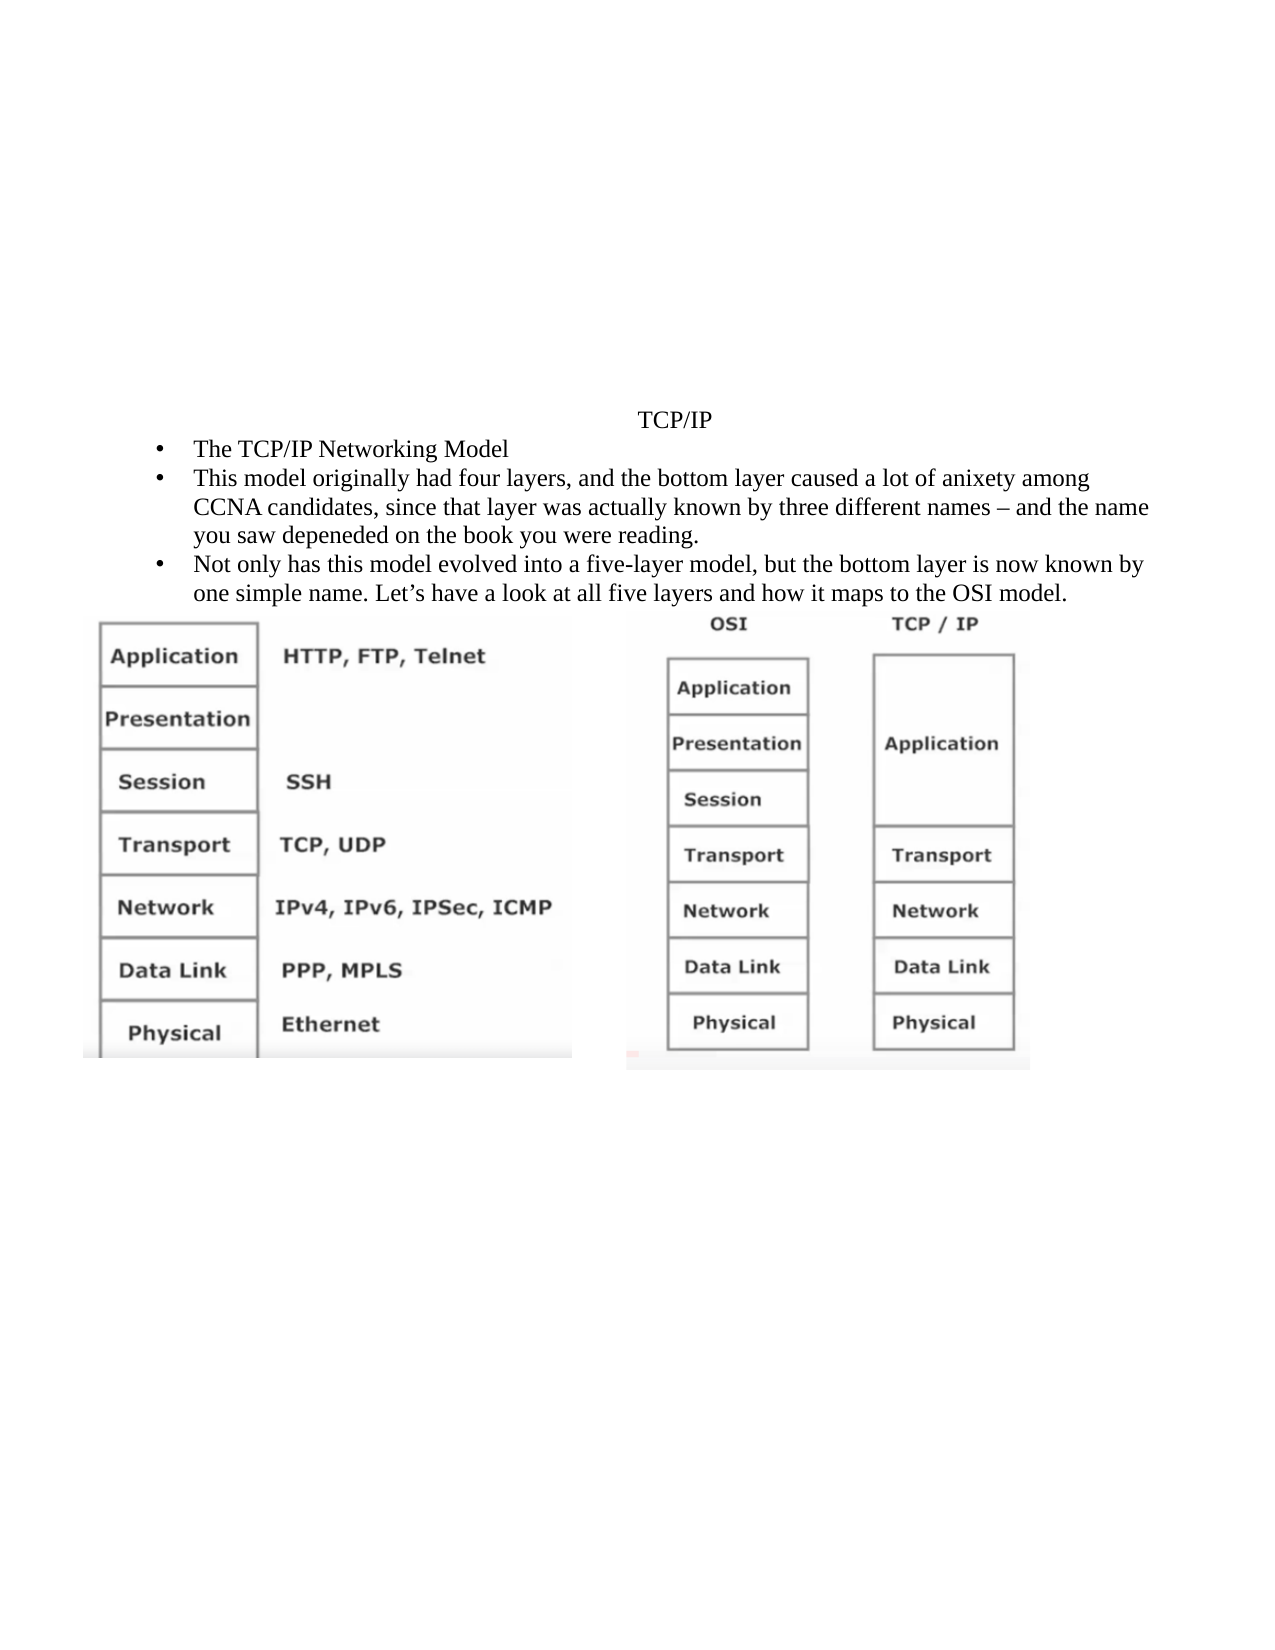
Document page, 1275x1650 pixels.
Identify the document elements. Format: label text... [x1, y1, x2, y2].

picture [626, 611, 1031, 1070]
picture [83, 616, 572, 1058]
list This model originally had four layers, and the bottom layer caused a lot of anixety among CCNA candidates, since that layer was actually known by three different names – and the name you saw depeneded on the book you were reading. [156, 463, 1157, 549]
list Not only has this model evolved into a five-layer model, but the bottom layer is now known by one simple name. Let’s have a look at all five layers and how it maps to the OSI model. [156, 549, 1157, 607]
list TCP/IP [156, 406, 1157, 434]
list The TCP/IP Networking Model [156, 434, 1157, 463]
